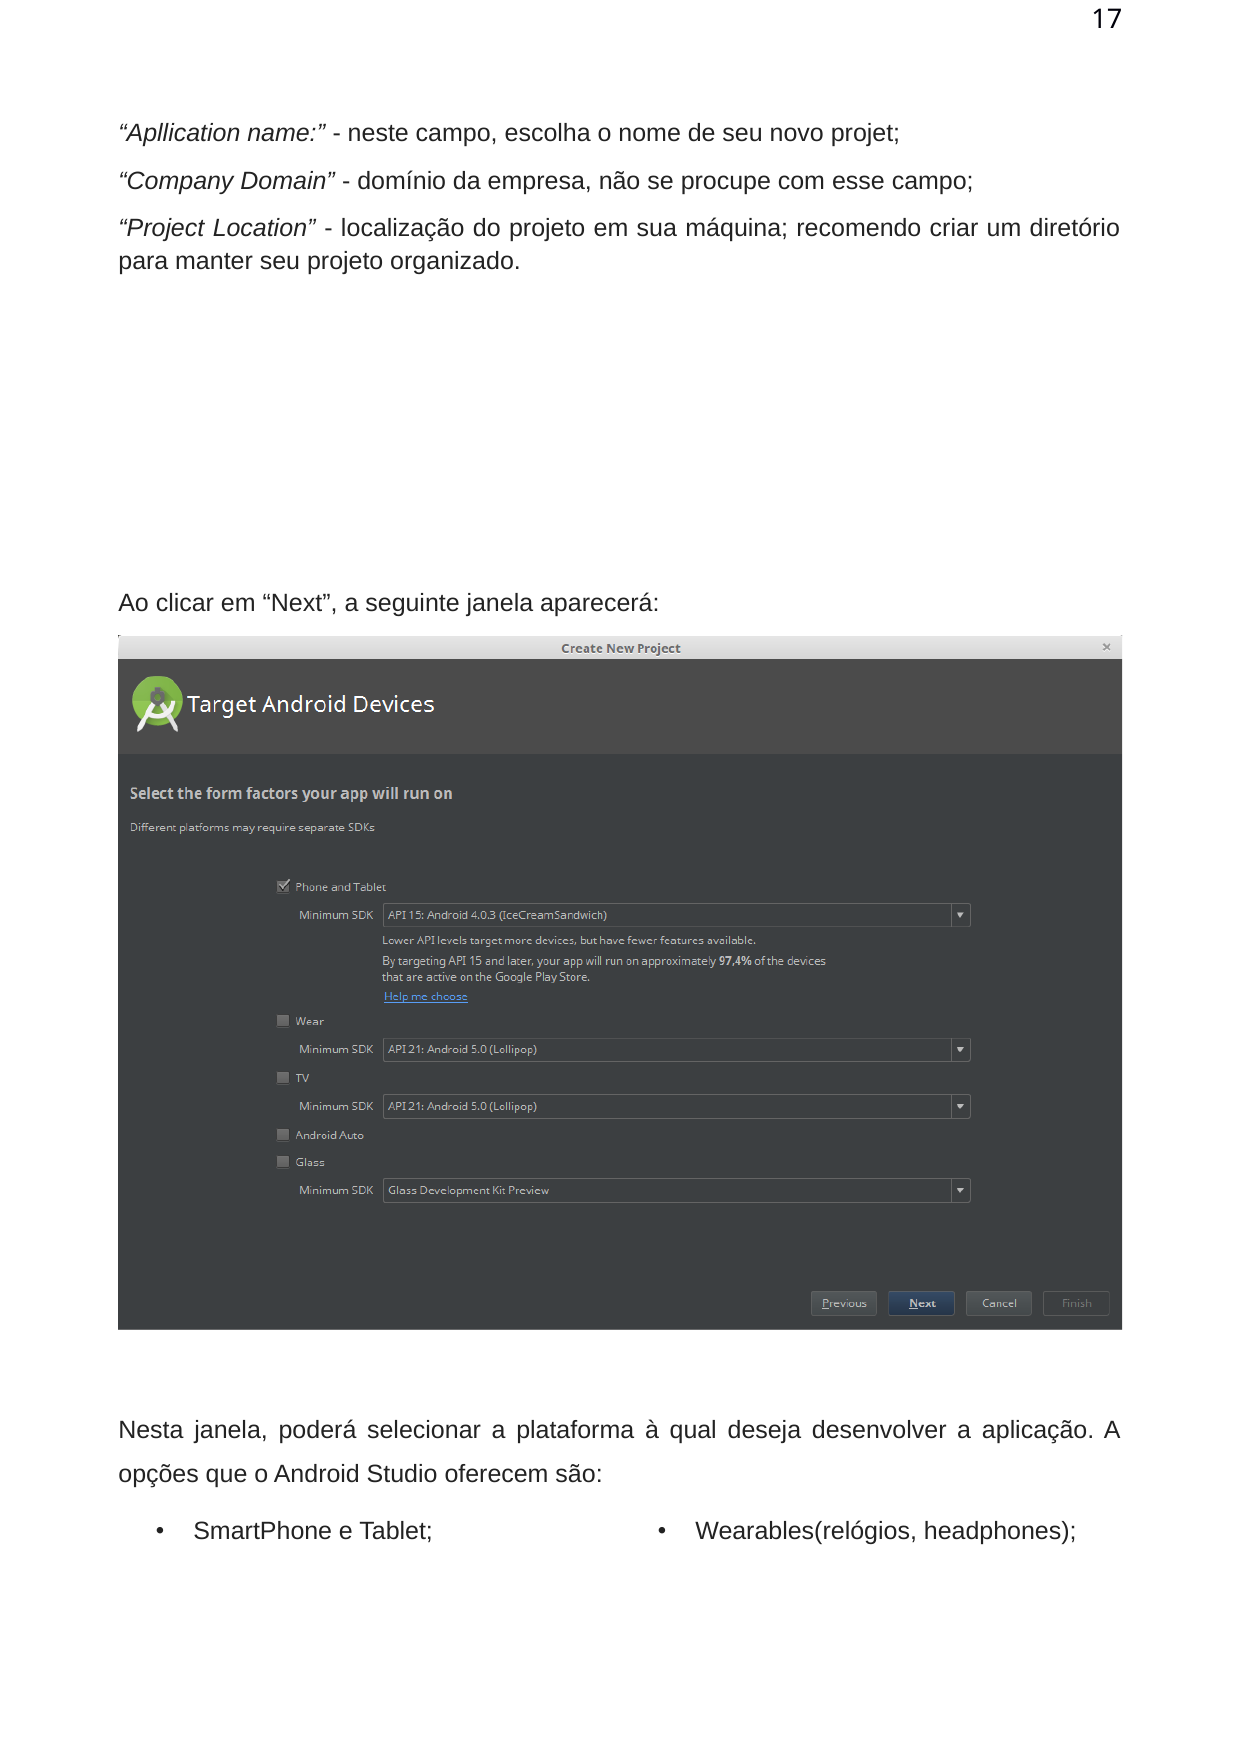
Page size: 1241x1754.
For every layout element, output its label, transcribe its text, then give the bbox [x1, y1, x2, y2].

text “Company Domain” - domínio da empresa, não se procupe com esse campo; [118, 166, 1122, 194]
list SmartPhone e Tablet; [156, 1516, 620, 1545]
list Wearables(relógios, headphones); [658, 1516, 1122, 1545]
text “Apllication name:” - neste campo, escolha o nome de seu novo projet; [118, 118, 1122, 147]
picture [118, 635, 1123, 1330]
text “Project Location” - localização do projeto em sua máquina; recomendo criar um diretório para manter seu projeto organizado. [118, 213, 1122, 275]
text Nesta janela, poderá selecionar a plataforma à qual deseja desenvolver a aplicação. A opções que o Android Studio oferecem são: [118, 1416, 1122, 1487]
text Ao clicar em “Next”, a seguinte janela aparecerá: [118, 588, 1122, 617]
